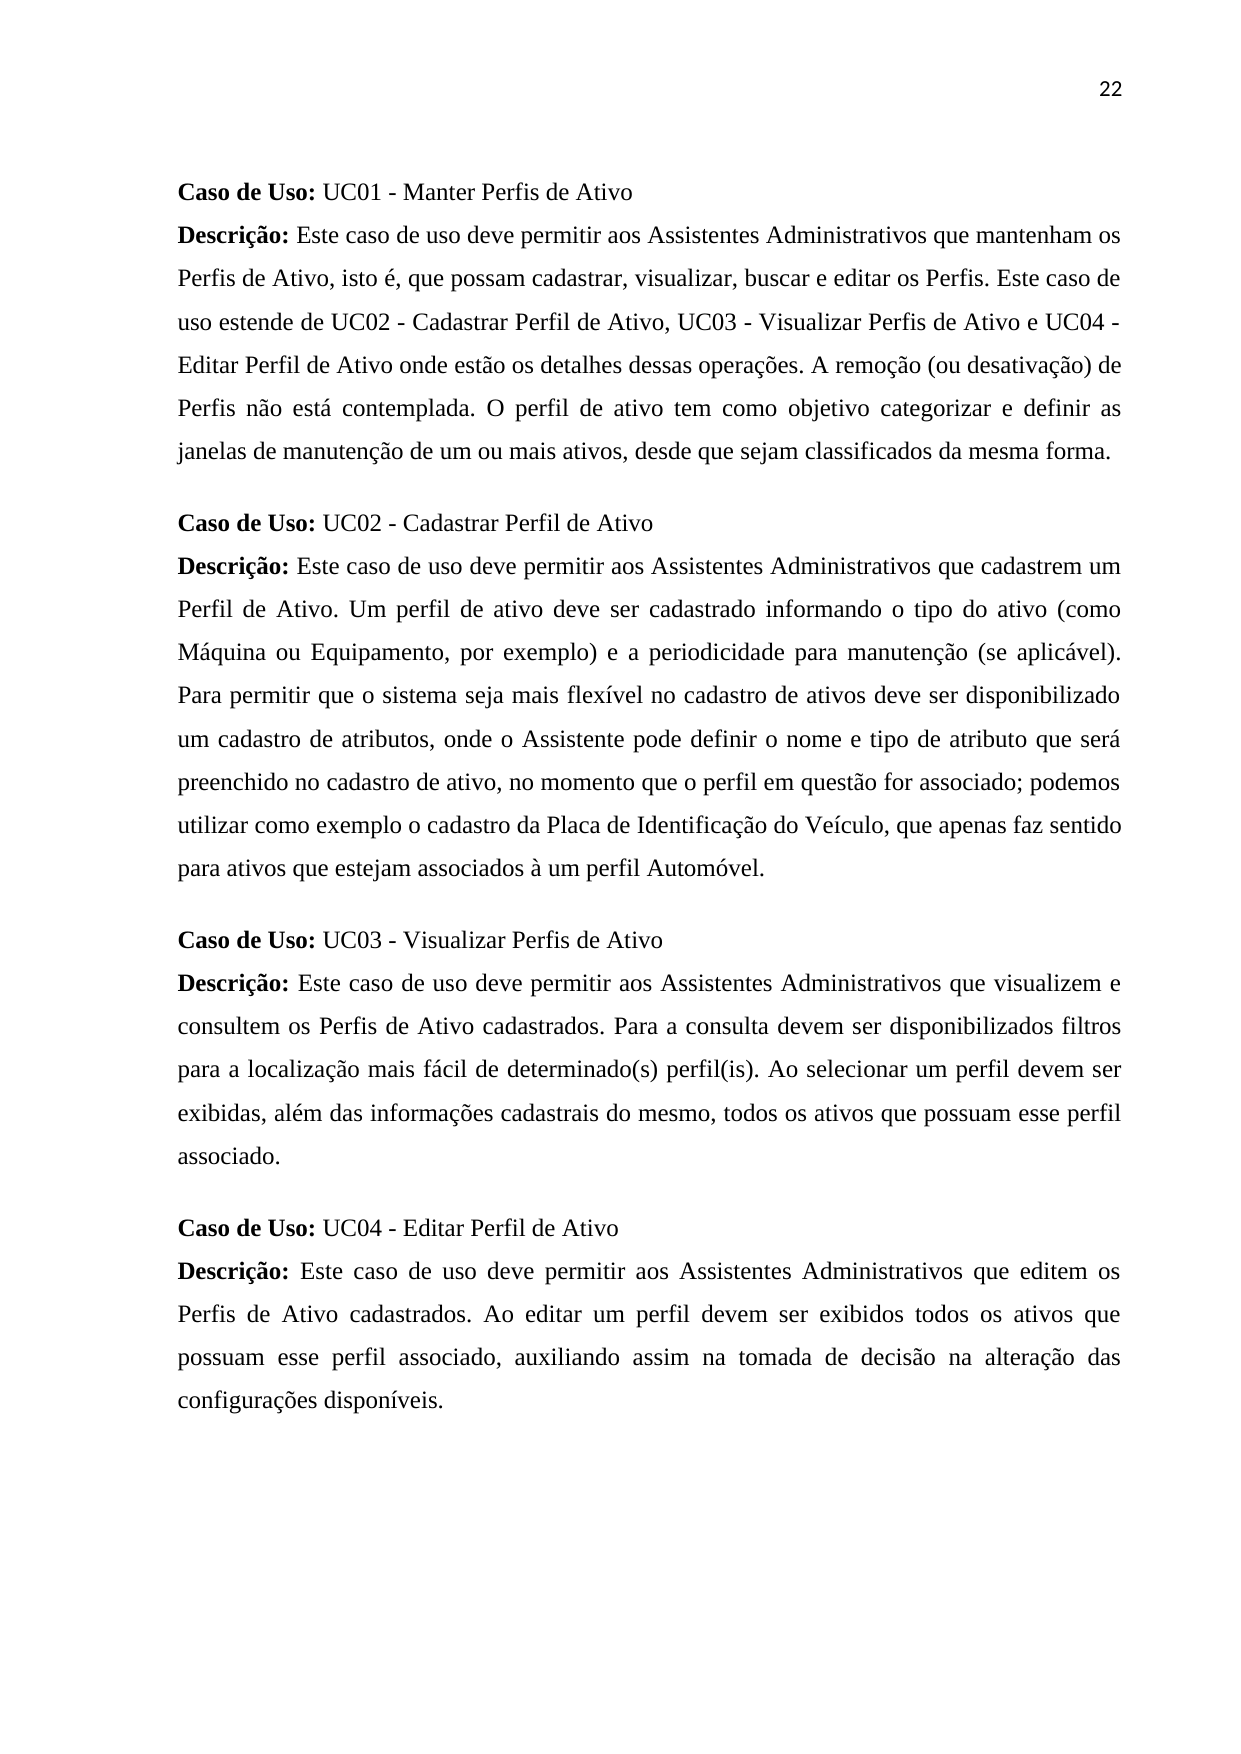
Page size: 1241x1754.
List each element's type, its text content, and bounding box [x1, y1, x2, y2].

text Descrição: Este caso de uso deve permitir aos Assistentes Administrativos que mantenham os Perfis de Ativo, isto é, que possam cadastrar, visualizar, buscar e editar os Perfis. Este caso de uso estende de UC02 - Cadastrar Perfil de Ativo, UC03 - Visualizar Perfis de Ativo e UC04 - Editar Perfil de Ativo onde estão os detalhes dessas operações. A remoção (ou desativação) de Perfis não está contemplada. O perfil de ativo tem como objetivo categorizar e definir as janelas de manutenção de um ou mais ativos, desde que sejam classificados da mesma forma. [177, 220, 1122, 465]
text Caso de Uso: UC04 - Editar Perfil de Ativo [177, 1213, 1122, 1242]
text Caso de Uso: UC02 - Cadastrar Perfil de Ativo [177, 508, 1122, 537]
text Descrição: Este caso de uso deve permitir aos Assistentes Administrativos que cadastrem um Perfil de Ativo. Um perfil de ativo deve ser cadastrado informando o tipo do ativo (como Máquina ou Equipamento, por exemplo) e a periodicidade para manutenção (se aplicável). Para permitir que o sistema seja mais flexível no cadastro de ativos deve ser disponibilizado um cadastro de atributos, onde o Assistente pode definir o nome e tipo de atributo que será preenchido no cadastro de ativo, no momento que o perfil em questão for associado; podemos utilizar como exemplo o cadastro da Placa de Identificação do Veículo, que apenas faz sentido para ativos que estejam associados à um perfil Automóvel. [177, 551, 1122, 882]
text Caso de Uso: UC01 - Manter Perfis de Ativo [177, 177, 1122, 206]
text Descrição: Este caso de uso deve permitir aos Assistentes Administrativos que visualizem e consultem os Perfis de Ativo cadastrados. Para a consulta devem ser disponibilizados filtros para a localização mais fácil de determinado(s) perfil(is). Ao selecionar um perfil devem ser exibidas, além das informações cadastrais do mesmo, todos os ativos que possuam esse perfil associado. [177, 968, 1122, 1169]
text Caso de Uso: UC03 - Visualizar Perfis de Ativo [177, 925, 1122, 954]
text Descrição: Este caso de uso deve permitir aos Assistentes Administrativos que editem os Perfis de Ativo cadastrados. Ao editar um perfil devem ser exibidos todos os ativos que possuam esse perfil associado, auxiliando assim na tomada de decisão na alteração das configurações disponíveis. [177, 1256, 1122, 1414]
